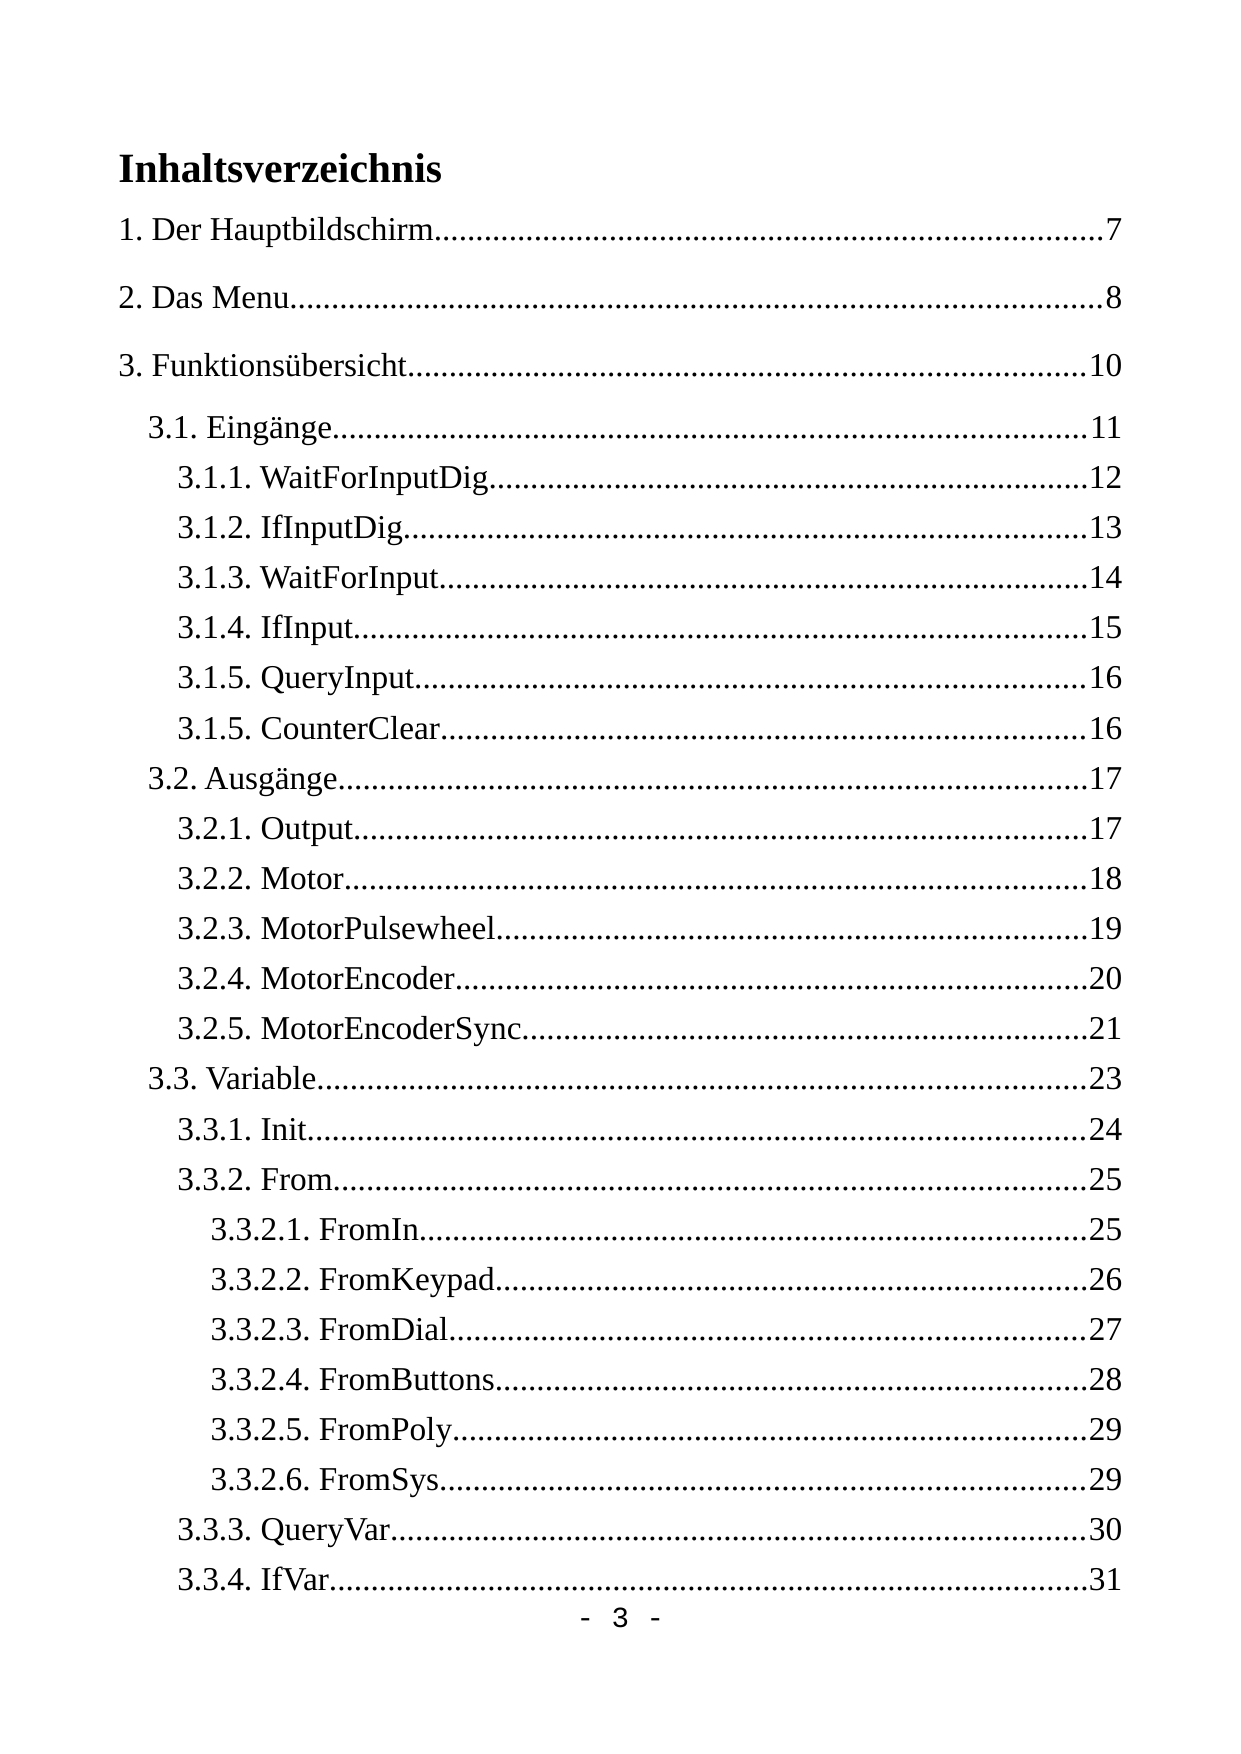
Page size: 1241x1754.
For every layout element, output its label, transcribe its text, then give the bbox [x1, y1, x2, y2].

text 3.3.2.2. FromKeypad 26 [177, 1259, 1122, 1297]
text 3.2.5. MotorEncoderSync 21 [177, 1008, 1122, 1047]
text 3.2.2. Motor 18 [177, 858, 1122, 897]
text 3.3.2.3. FromDial 27 [177, 1309, 1122, 1347]
text 3.3. Variable 23 [148, 1059, 1122, 1097]
text 3. Funktionsübersicht 10 [118, 345, 1122, 384]
text 3.3.2.1. FromIn 25 [177, 1209, 1122, 1247]
text 3.2.3. MotorPulsewheel 19 [177, 908, 1122, 947]
text 3.1.4. IfInput 15 [177, 608, 1122, 646]
text 1. Der Hauptbildschirm 7 [118, 209, 1122, 248]
text 3.3.4. IfVar 31 [177, 1560, 1122, 1598]
text 3.2. Ausgänge 17 [148, 758, 1122, 796]
text 3.3.3. QueryVar 30 [177, 1509, 1122, 1548]
text 3.1.5. CounterClear 16 [177, 708, 1122, 746]
text 3.3.2.4. FromButtons 28 [177, 1359, 1122, 1398]
text 3.3.2. From... 25 [177, 1159, 1122, 1197]
text 3.3.1. Init 24 [177, 1109, 1122, 1147]
text 3.3.2.6. FromSys 29 [177, 1459, 1122, 1498]
text 2. Das Menu 8 [118, 277, 1122, 316]
text 3.2.4. MotorEncoder 20 [177, 958, 1122, 997]
text 3.1. Eingänge 11 [148, 407, 1122, 446]
text 3.1.3. WaitForInput 14 [177, 558, 1122, 596]
text 3.1.1. WaitForInputDig 12 [177, 457, 1122, 496]
text 3.1.2. IfInputDig 13 [177, 507, 1122, 546]
text 3.1.5. QueryInput 16 [177, 658, 1122, 696]
subtitle Inhaltsverzeichnis [118, 143, 1122, 191]
text 3.2.1. Output 17 [177, 808, 1122, 846]
text 3.3.2.5. FromPoly 29 [177, 1409, 1122, 1448]
